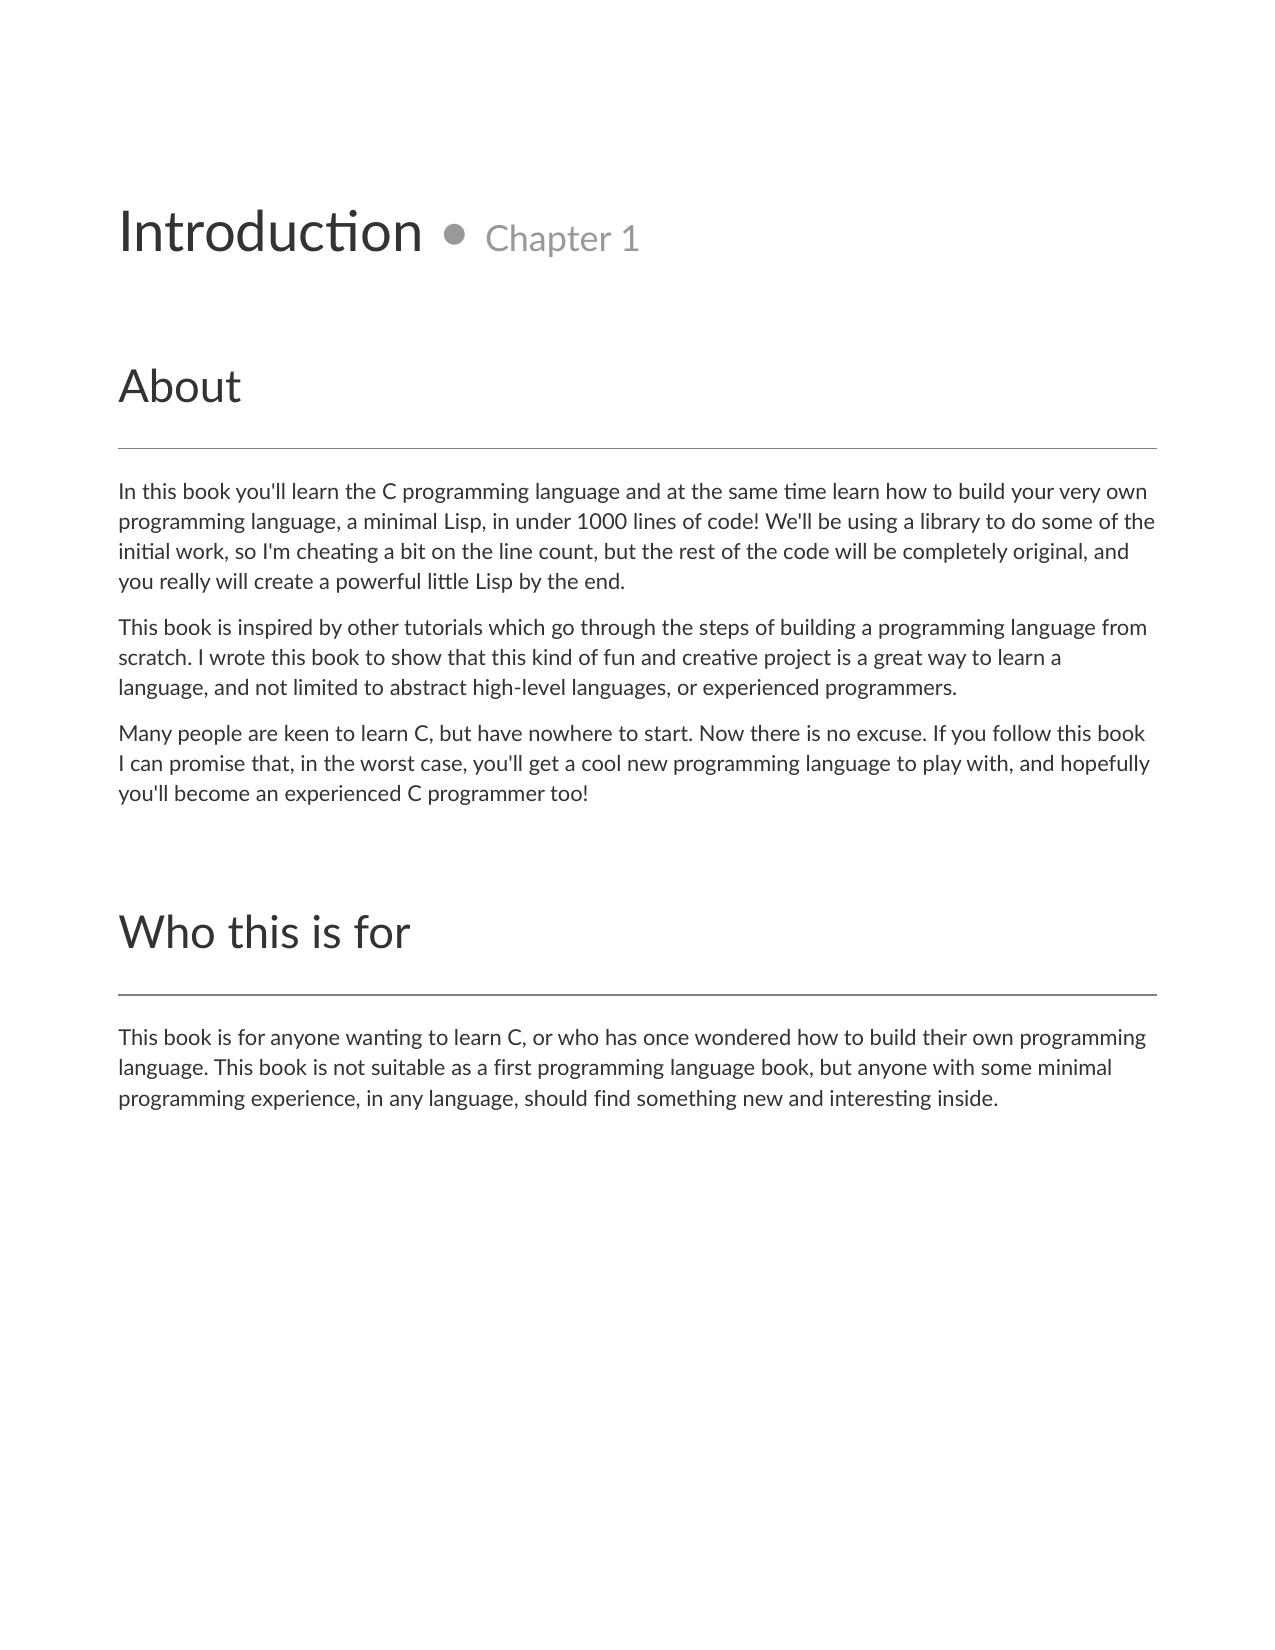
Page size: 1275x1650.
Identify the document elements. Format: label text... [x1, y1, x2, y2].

text This book is for anyone wanting to learn C, or who has once wondered how to build their own programming language. This book is not suitable as a first programming language book, but anyone with some minimal programming experience, in any language, should find something new and interesting inside. [118, 1024, 1157, 1111]
text Many people are keen to learn C, but have nowhere to start. Now there is no excuse. If you follow this book I can promise that, in the worst case, you'll get a cool new programming language to play with, and hopefully you'll become an experienced C programmer too! [118, 720, 1157, 806]
text In this book you'll learn the C programming language and at the same time learn how to build your very own programming language, a minimal Lisp, in under 1000 lines of code! We'll be using a library to do some of the initial work, so I'm cheating a bit on the line count, but the rest of the code will be completely original, and you really will create a powerful little Lisp by the end. [118, 478, 1157, 594]
subtitle Introduction • Chapter 1 [118, 196, 1157, 264]
subtitle About [118, 357, 1157, 412]
subtitle Who this is for [118, 904, 1157, 958]
text This book is inspired by other tutorials which go through the steps of building a programming language from scratch. I wrote this book to show that this kind of fun and creative project is a great way to learn a language, and not limited to abstract high-level languages, or experienced programmers. [118, 614, 1157, 700]
